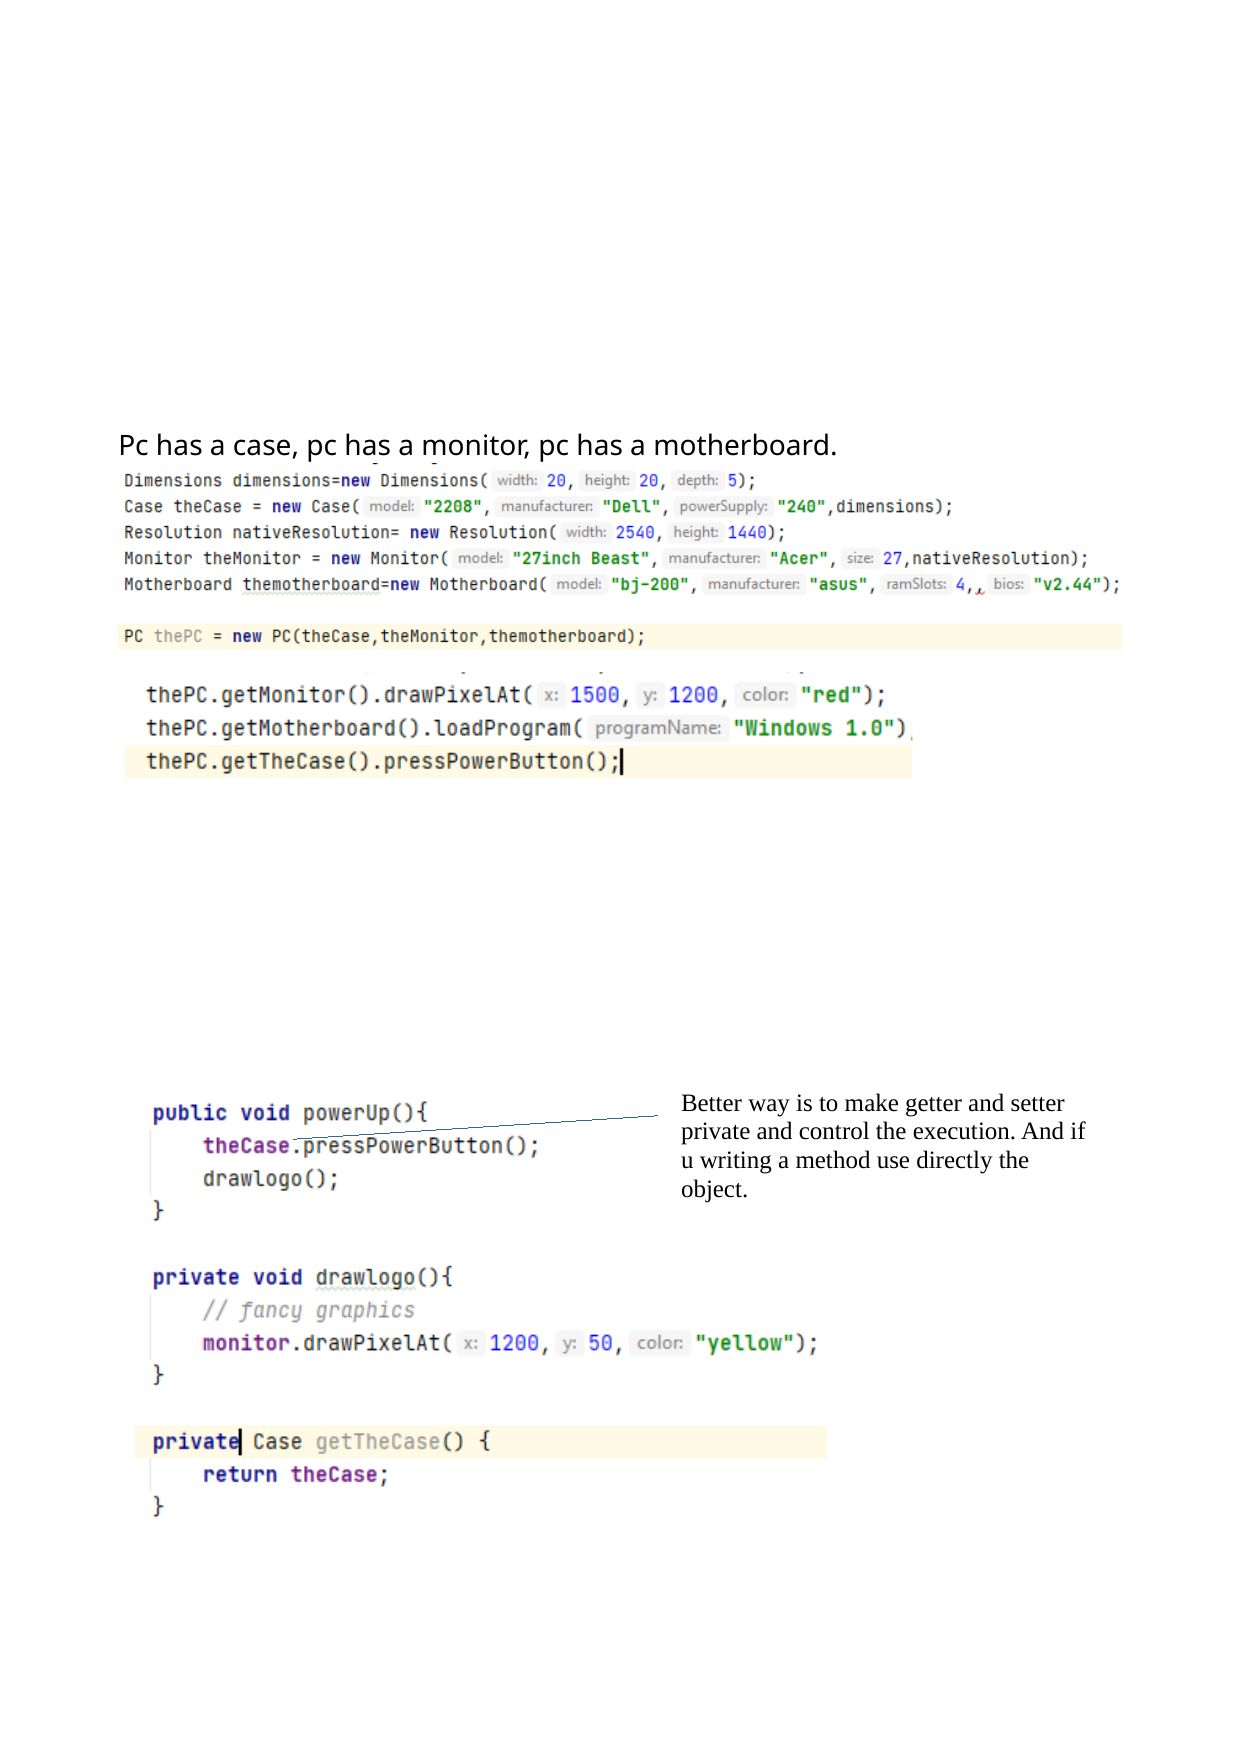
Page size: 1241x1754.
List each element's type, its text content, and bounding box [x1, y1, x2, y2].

picture [134, 1097, 828, 1526]
picture [118, 463, 1123, 788]
picture [686, 1103, 694, 1110]
text Pc has a case, pc has a monitor, pc has a motherboard. [118, 425, 1122, 463]
